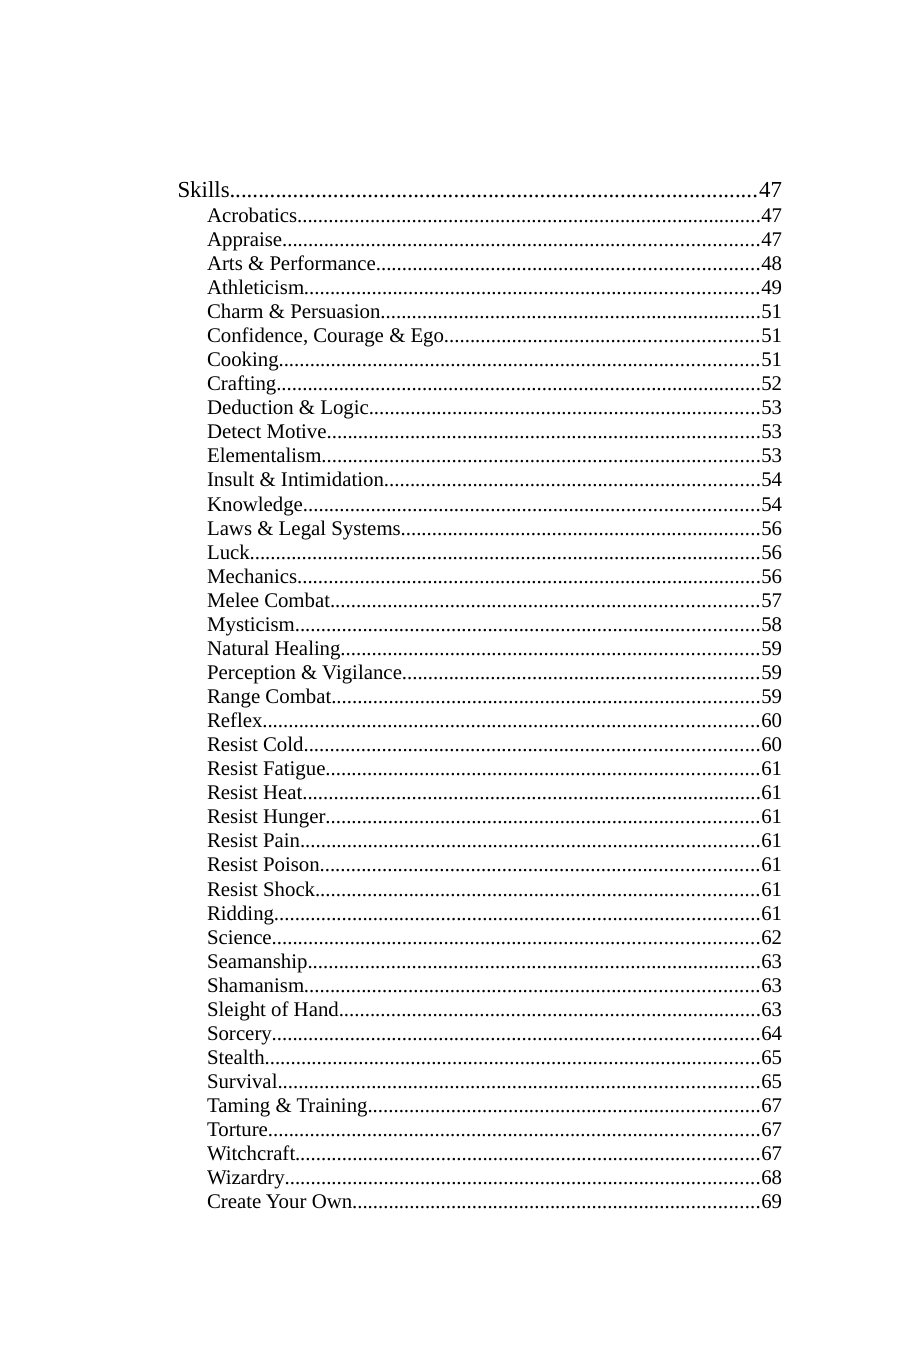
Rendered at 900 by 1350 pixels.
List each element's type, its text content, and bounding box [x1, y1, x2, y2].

text Laws & Legal Systems 56 [207, 516, 782, 539]
text Resist Poison 61 [207, 852, 782, 876]
text Cooking 51 [207, 347, 782, 371]
text Stealth 65 [207, 1045, 782, 1069]
text Range Combat 59 [207, 684, 782, 708]
text Charm & Persuasion 51 [207, 299, 782, 323]
text Athleticism 49 [207, 275, 782, 299]
text Appraise 47 [207, 227, 782, 251]
text Resist Pain 61 [207, 828, 782, 852]
text Confidence, Courage & Ego 51 [207, 323, 782, 347]
text Knowledge 54 [207, 491, 782, 516]
text Arts & Performance 48 [207, 251, 782, 275]
text Luck 56 [207, 539, 782, 564]
text Resist Heat 61 [207, 780, 782, 804]
text Crafting 52 [207, 371, 782, 395]
text Resist Cold 60 [207, 732, 782, 756]
text Wizardry 68 [207, 1165, 782, 1189]
text Create Your Own 69 [207, 1189, 782, 1213]
text Reflex 60 [207, 708, 782, 732]
text Skills 47 [177, 176, 782, 203]
text Natural Healing 59 [207, 636, 782, 660]
text Ridding 61 [207, 901, 782, 924]
text Sorcery 64 [207, 1021, 782, 1045]
text Elementalism 53 [207, 443, 782, 467]
text Resist Shock 61 [207, 876, 782, 901]
text Melee Combat 57 [207, 588, 782, 612]
text Insult & Intimidation 54 [207, 467, 782, 491]
text Acrobatics 47 [207, 203, 782, 227]
text Perception & Vigilance 59 [207, 660, 782, 684]
text Survival 65 [207, 1069, 782, 1093]
text Torture 67 [207, 1117, 782, 1141]
text Deduction & Logic 53 [207, 395, 782, 419]
text Taming & Training 67 [207, 1093, 782, 1117]
text Seamanship 63 [207, 949, 782, 973]
text Mysticism 58 [207, 612, 782, 636]
text Science 62 [207, 924, 782, 949]
text Witchcraft 67 [207, 1141, 782, 1165]
text Mechanics 56 [207, 564, 782, 588]
text Resist Hunger 61 [207, 804, 782, 828]
text Sleight of Hand 63 [207, 997, 782, 1021]
text Detect Motive 53 [207, 419, 782, 443]
text Resist Fatigue 61 [207, 756, 782, 780]
text Shamanism 63 [207, 973, 782, 997]
